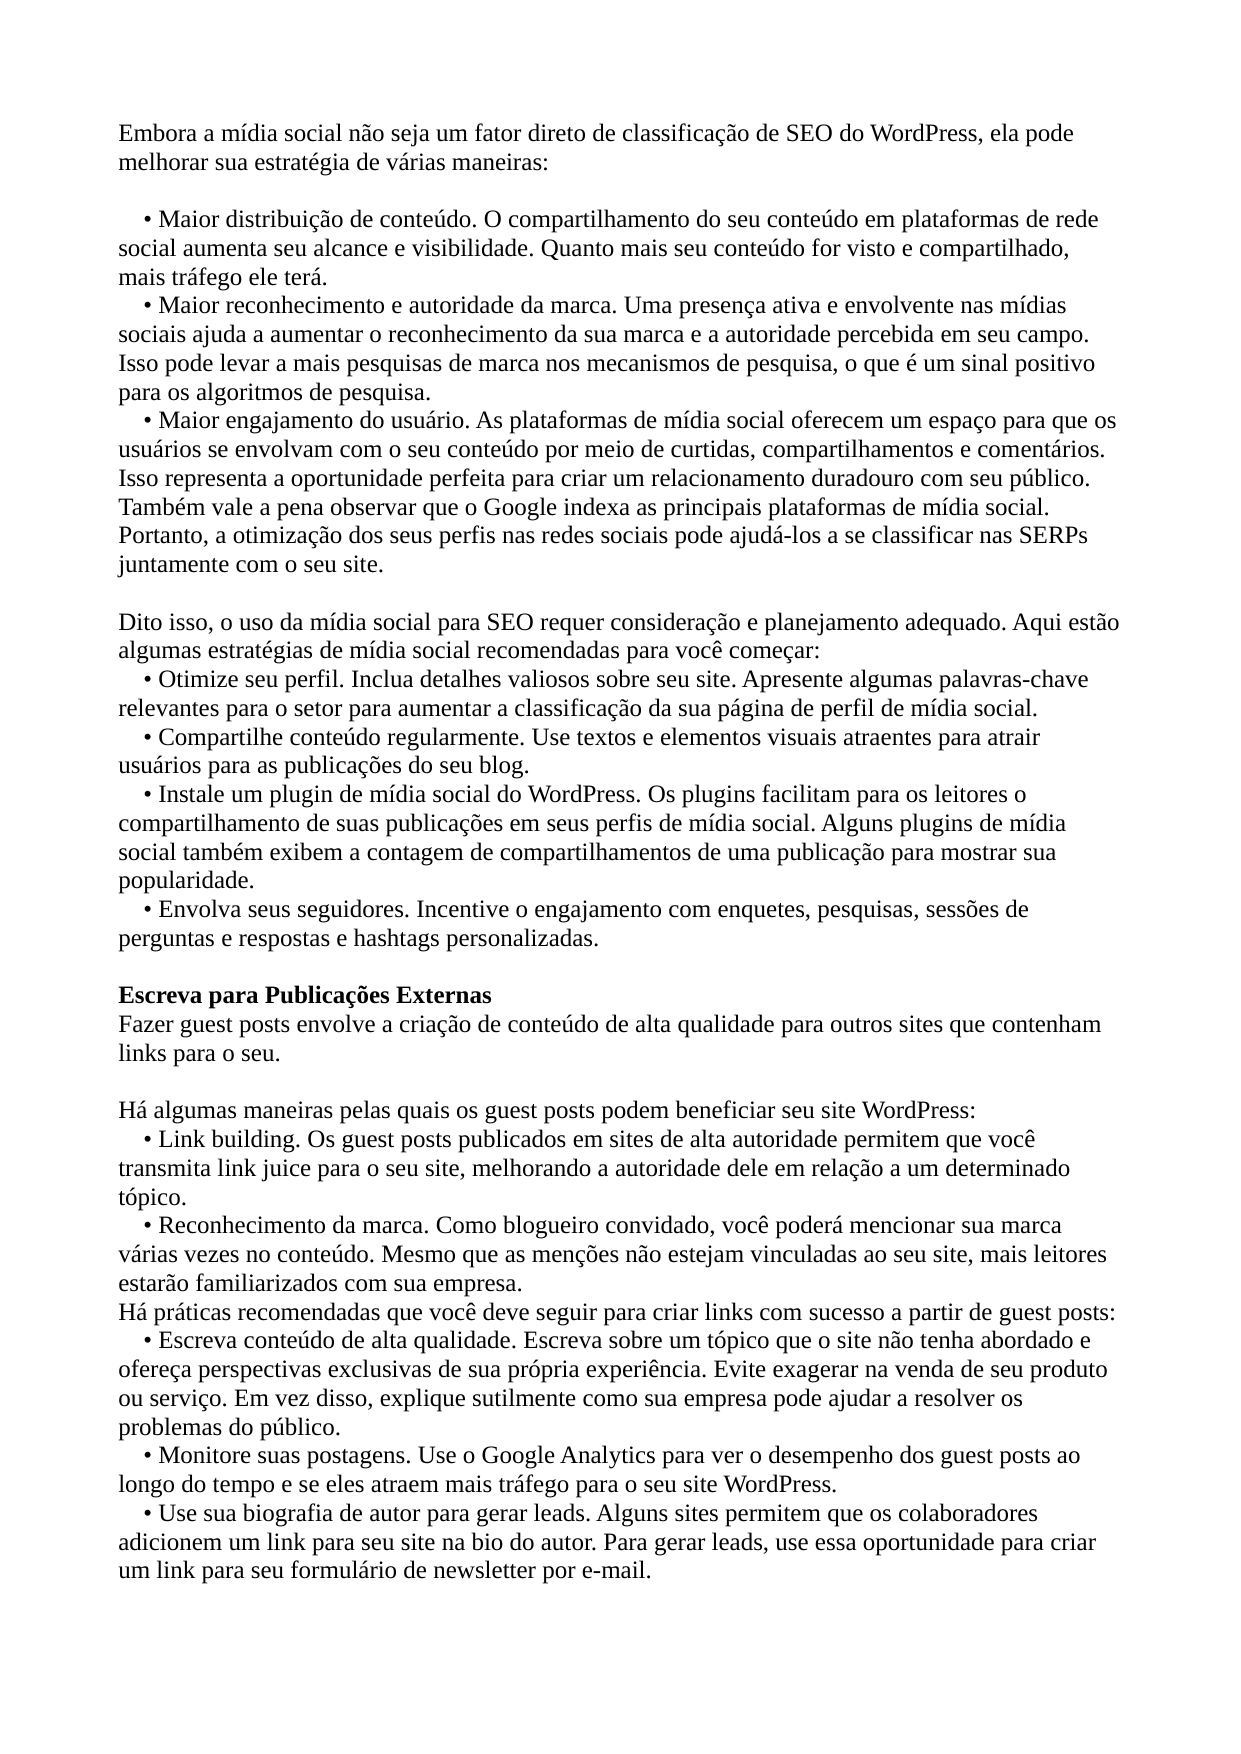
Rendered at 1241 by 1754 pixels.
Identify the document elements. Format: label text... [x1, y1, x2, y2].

text • Maior engajamento do usuário. As plataformas de mídia social oferecem um espaço para que os usuários se envolvam com o seu conteúdo por meio de curtidas, compartilhamentos e comentários. Isso representa a oportunidade perfeita para criar um relacionamento duradouro com seu público. [118, 406, 1122, 492]
text Escreva para Publicações Externas [118, 981, 1122, 1009]
text • Envolva seus seguidores. Incentive o engajamento com enquetes, pesquisas, sessões de perguntas e respostas e hashtags personalizadas. [118, 894, 1122, 952]
text • Maior distribuição de conteúdo. O compartilhamento do seu conteúdo em plataformas de rede social aumenta seu alcance e visibilidade. Quanto mais seu conteúdo for visto e compartilhado, mais tráfego ele terá. [118, 204, 1122, 291]
text • Monitore suas postagens. Use o Google Analytics para ver o desempenho dos guest posts ao longo do tempo e se eles atraem mais tráfego para o seu site WordPress. [118, 1441, 1122, 1498]
text • Compartilhe conteúdo regularmente. Use textos e elementos visuais atraentes para atrair usuários para as publicações do seu blog. [118, 722, 1122, 779]
text • Instale um plugin de mídia social do WordPress. Os plugins facilitam para os leitores o compartilhamento de suas publicações em seus perfis de mídia social. Alguns plugins de mídia social também exibem a contagem de compartilhamentos de uma publicação para mostrar sua popularidade. [118, 779, 1122, 894]
text Fazer guest posts envolve a criação de conteúdo de alta qualidade para outros sites que contenham links para o seu. [118, 1009, 1122, 1067]
text • Reconhecimento da marca. Como blogueiro convidado, você poderá mencionar sua marca várias vezes no conteúdo. Mesmo que as menções não estejam vinculadas ao seu site, mais leitores estarão familiarizados com sua empresa. [118, 1211, 1122, 1297]
text • Maior reconhecimento e autoridade da marca. Uma presença ativa e envolvente nas mídias sociais ajuda a aumentar o reconhecimento da sua marca e a autoridade percebida em seu campo. Isso pode levar a mais pesquisas de marca nos mecanismos de pesquisa, o que é um sinal positivo para os algoritmos de pesquisa. [118, 291, 1122, 406]
text Também vale a pena observar que o Google indexa as principais plataformas de mídia social. Portanto, a otimização dos seus perfis nas redes sociais pode ajudá-los a se classificar nas SERPs juntamente com o seu site. [118, 492, 1122, 578]
text Embora a mídia social não seja um fator direto de classificação de SEO do WordPress, ela pode melhorar sua estratégia de várias maneiras: [118, 118, 1122, 176]
text • Use sua biografia de autor para gerar leads. Alguns sites permitem que os colaboradores adicionem um link para seu site na bio do autor. Para gerar leads, use essa oportunidade para criar um link para seu formulário de newsletter por e-mail. [118, 1498, 1122, 1584]
text Há práticas recomendadas que você deve seguir para criar links com sucesso a partir de guest posts: [118, 1297, 1122, 1326]
text • Escreva conteúdo de alta qualidade. Escreva sobre um tópico que o site não tenha abordado e ofereça perspectivas exclusivas de sua própria experiência. Evite exagerar na venda de seu produto ou serviço. Em vez disso, explique sutilmente como sua empresa pode ajudar a resolver os problemas do público. [118, 1326, 1122, 1441]
text Há algumas maneiras pelas quais os guest posts podem beneficiar seu site WordPress: [118, 1096, 1122, 1124]
text Dito isso, o uso da mídia social para SEO requer consideração e planejamento adequado. Aqui estão algumas estratégias de mídia social recomendadas para você começar: [118, 607, 1122, 664]
text • Otimize seu perfil. Inclua detalhes valiosos sobre seu site. Apresente algumas palavras-chave relevantes para o setor para aumentar a classificação da sua página de perfil de mídia social. [118, 664, 1122, 722]
text • Link building. Os guest posts publicados em sites de alta autoridade permitem que você transmita link juice para o seu site, melhorando a autoridade dele em relação a um determinado tópico. [118, 1124, 1122, 1211]
